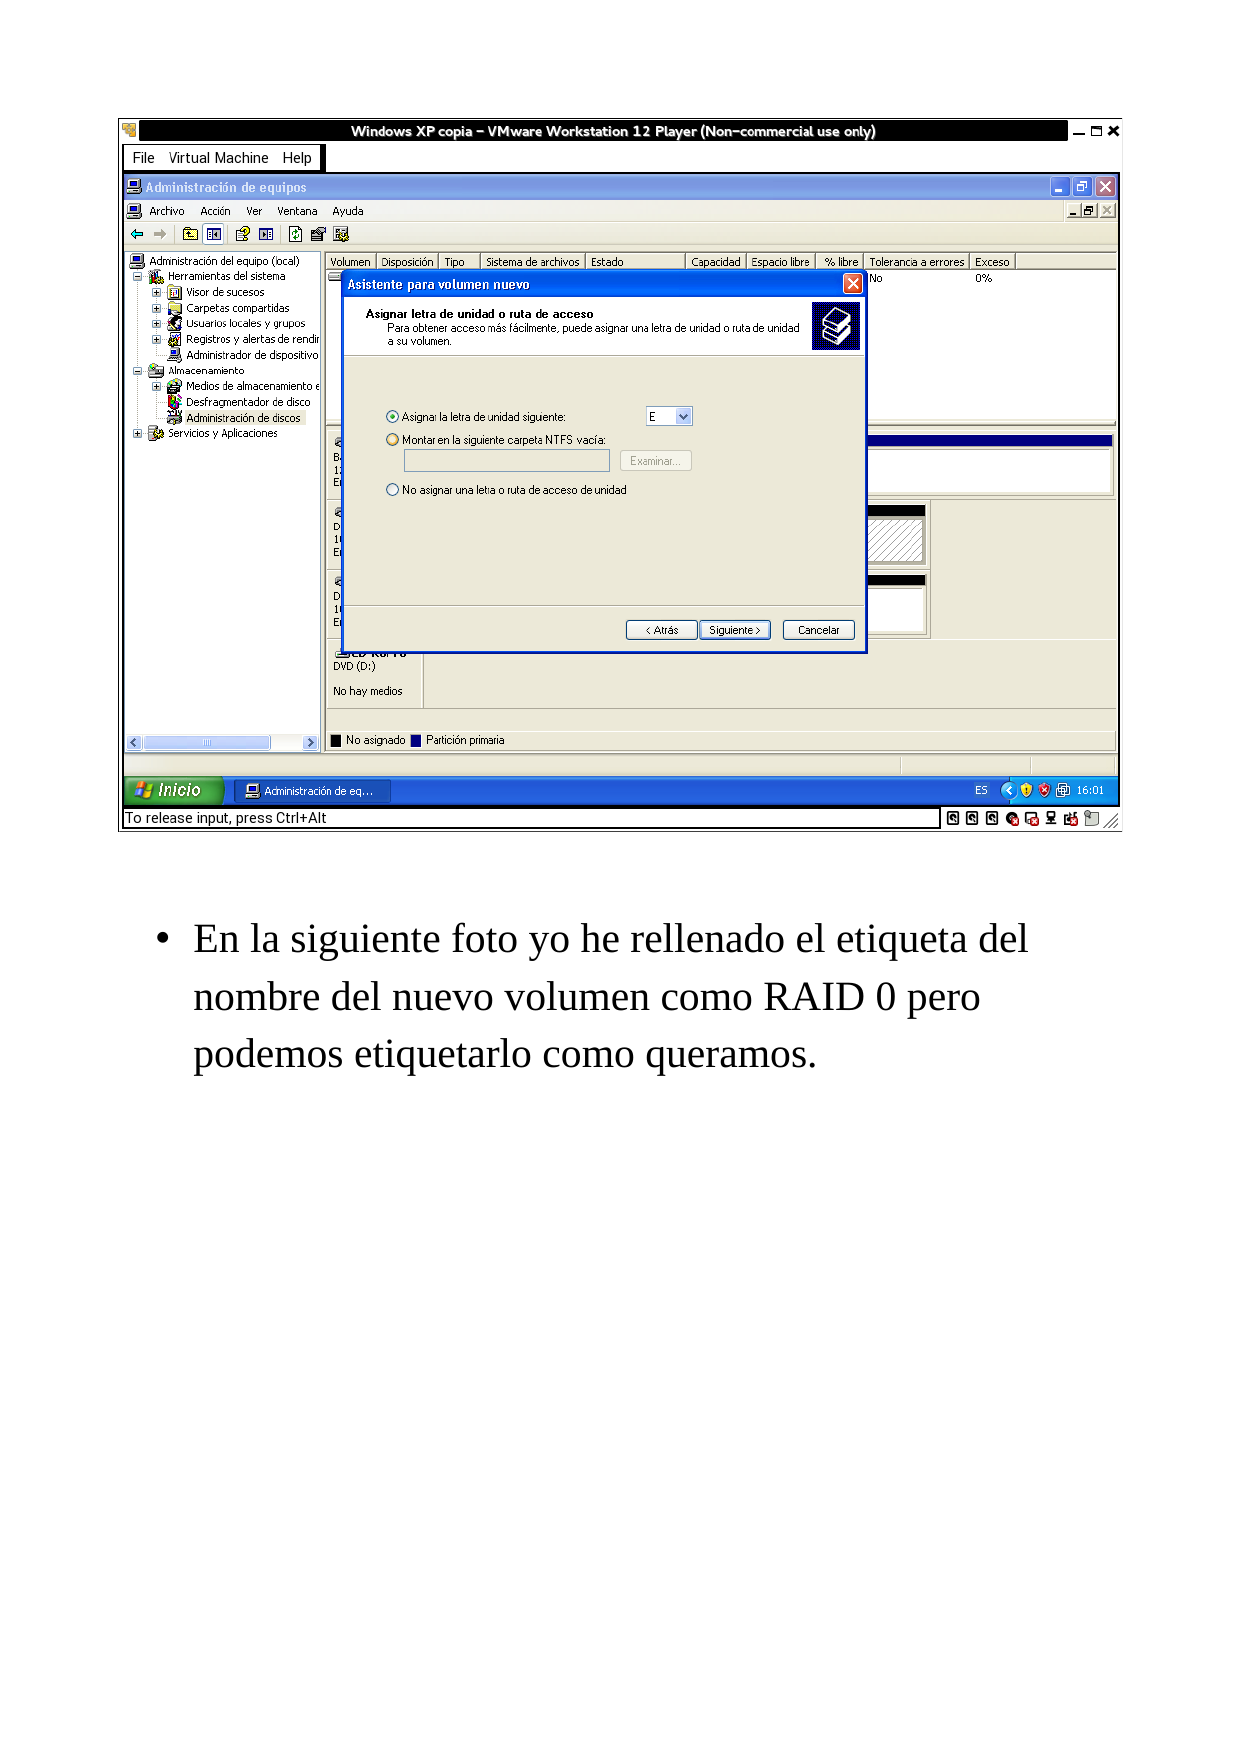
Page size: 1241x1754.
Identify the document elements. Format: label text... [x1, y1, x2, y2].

list En la siguiente foto yo he rellenado el etiqueta del nombre del nuevo volumen como RAID 0 pero podemos etiquetarlo como queramos. [156, 913, 1122, 1077]
picture [118, 118, 1123, 832]
